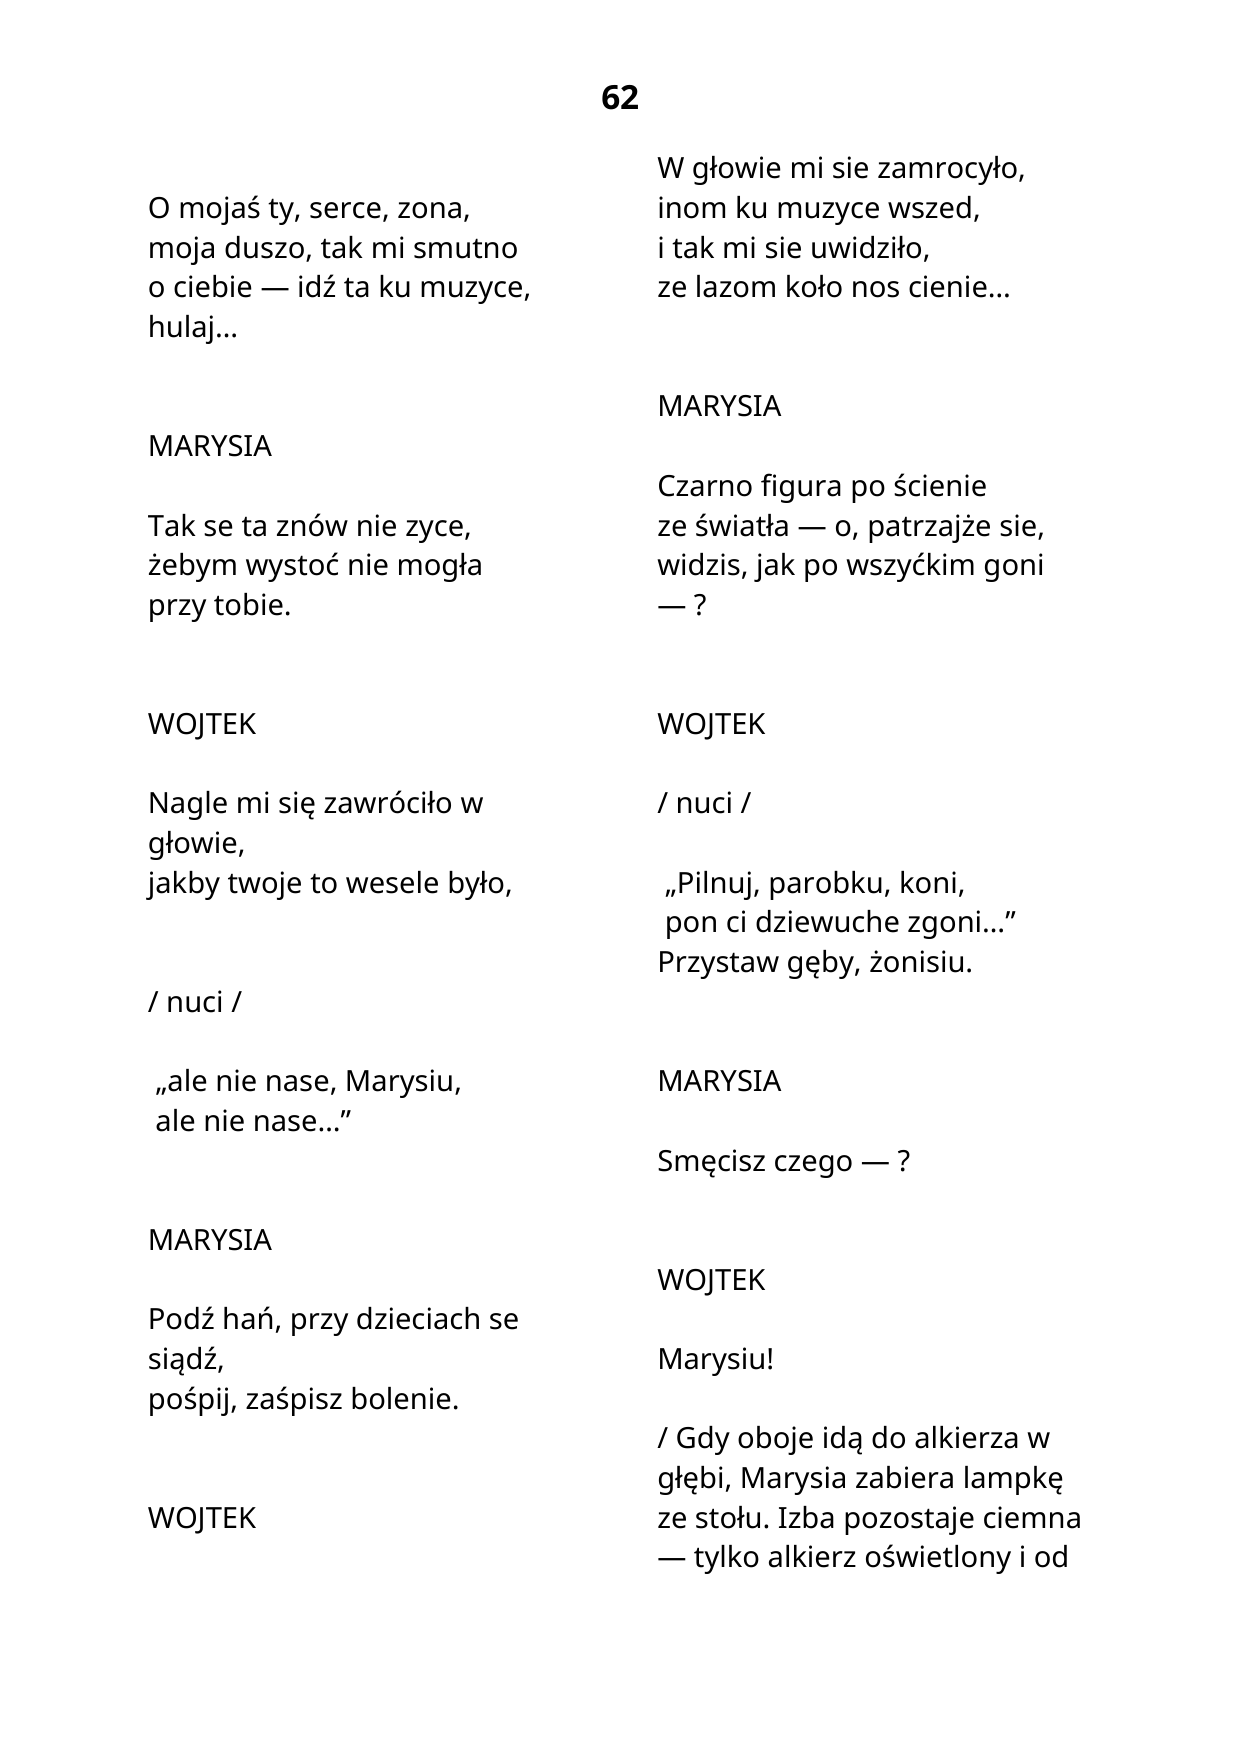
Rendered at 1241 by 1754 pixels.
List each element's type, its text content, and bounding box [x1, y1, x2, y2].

text o ciebie — idź ta ku muzyce, [148, 267, 583, 306]
text Tak se ta znów nie zyce, [148, 505, 583, 544]
text Smęcisz czego — ? [657, 1140, 1093, 1179]
text Przystaw gęby, żonisiu. [657, 941, 1093, 981]
text Czarno figura po ścienie [657, 465, 1093, 505]
text / nuci / [657, 783, 1093, 822]
text WOJTEK [148, 1497, 583, 1537]
text Podź hań, przy dzieciach se siądź, [148, 1298, 583, 1378]
text „Pilnuj, parobku, koni, [657, 862, 1093, 902]
text Marysiu! [657, 1338, 1093, 1378]
text ale nie nase…” [148, 1100, 583, 1140]
text moja duszo, tak mi smutno [148, 227, 583, 267]
text O mojaś ty, serce, zona, [148, 187, 583, 227]
text WOJTEK [148, 703, 583, 743]
text widzis, jak po wszyćkim goni — ? [657, 544, 1093, 624]
text jakby twoje to wesele było, [148, 862, 583, 902]
text pon ci dziewuche zgoni…” [657, 902, 1093, 941]
text ze światła — o, patrzajże sie, [657, 505, 1093, 544]
text W głowie mi sie zamrocyło, [657, 148, 1093, 187]
text Nagle mi się zawróciło w głowie, [148, 783, 583, 862]
text hulaj… [148, 306, 583, 346]
text WOJTEK [657, 703, 1093, 743]
text inom ku muzyce wszed, [657, 187, 1093, 227]
text „ale nie nase, Marysiu, [148, 1060, 583, 1100]
text żebym wystoć nie mogła [148, 544, 583, 584]
text i tak mi sie uwidziło, [657, 227, 1093, 267]
text pośpij, zaśpisz bolenie. [148, 1378, 583, 1418]
text ze lazom koło nos cienie… [657, 267, 1093, 306]
text MARYSIA [148, 425, 583, 465]
text MARYSIA [657, 1060, 1093, 1100]
text przy tobie. [148, 584, 583, 624]
text MARYSIA [148, 1219, 583, 1259]
text WOJTEK [657, 1259, 1093, 1298]
text / nuci / [148, 981, 583, 1021]
text MARYSIA [657, 386, 1093, 425]
text / Gdy oboje idą do alkierza w głębi, Marysia zabiera lampkę ze stołu. Izba pozostaje ciemna — tylko alkierz oświetlony i od [657, 1418, 1093, 1576]
